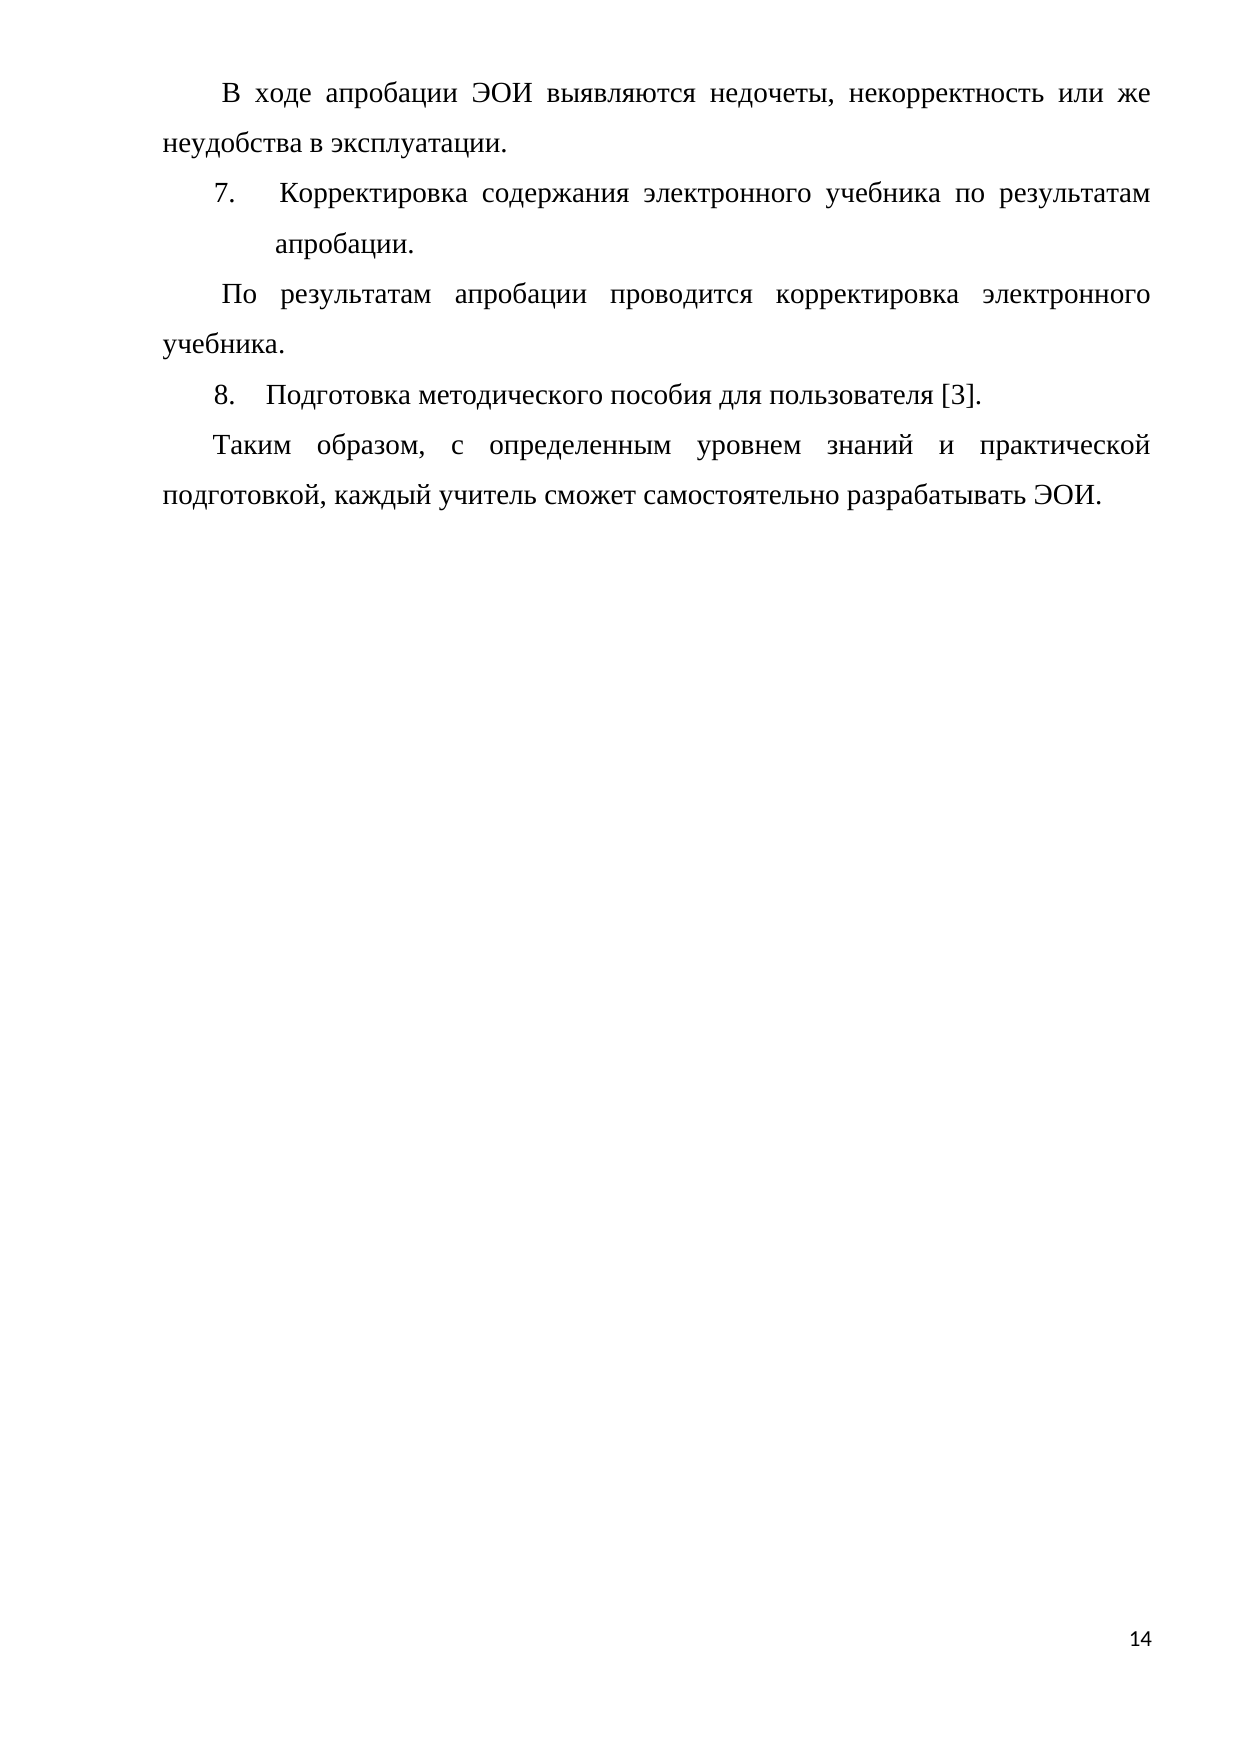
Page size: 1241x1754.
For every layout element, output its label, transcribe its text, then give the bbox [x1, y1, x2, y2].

text Таким образом, с определенным уровнем знаний и практической подготовкой, каждый учитель сможет самостоятельно разрабатывать ЭОИ. [162, 427, 1152, 511]
list Корректировка содержания электронного учебника по результатам апробации. [213, 176, 1152, 259]
list Подготовка методического пособия для пользователя [3]. [213, 377, 1152, 410]
text По результатам апробации проводится корректировка электронного учебника. [162, 276, 1152, 360]
text В ходе апробации ЭОИ выявляются недочеты, некорректность или же неудобства в эксплуатации. [162, 75, 1152, 159]
